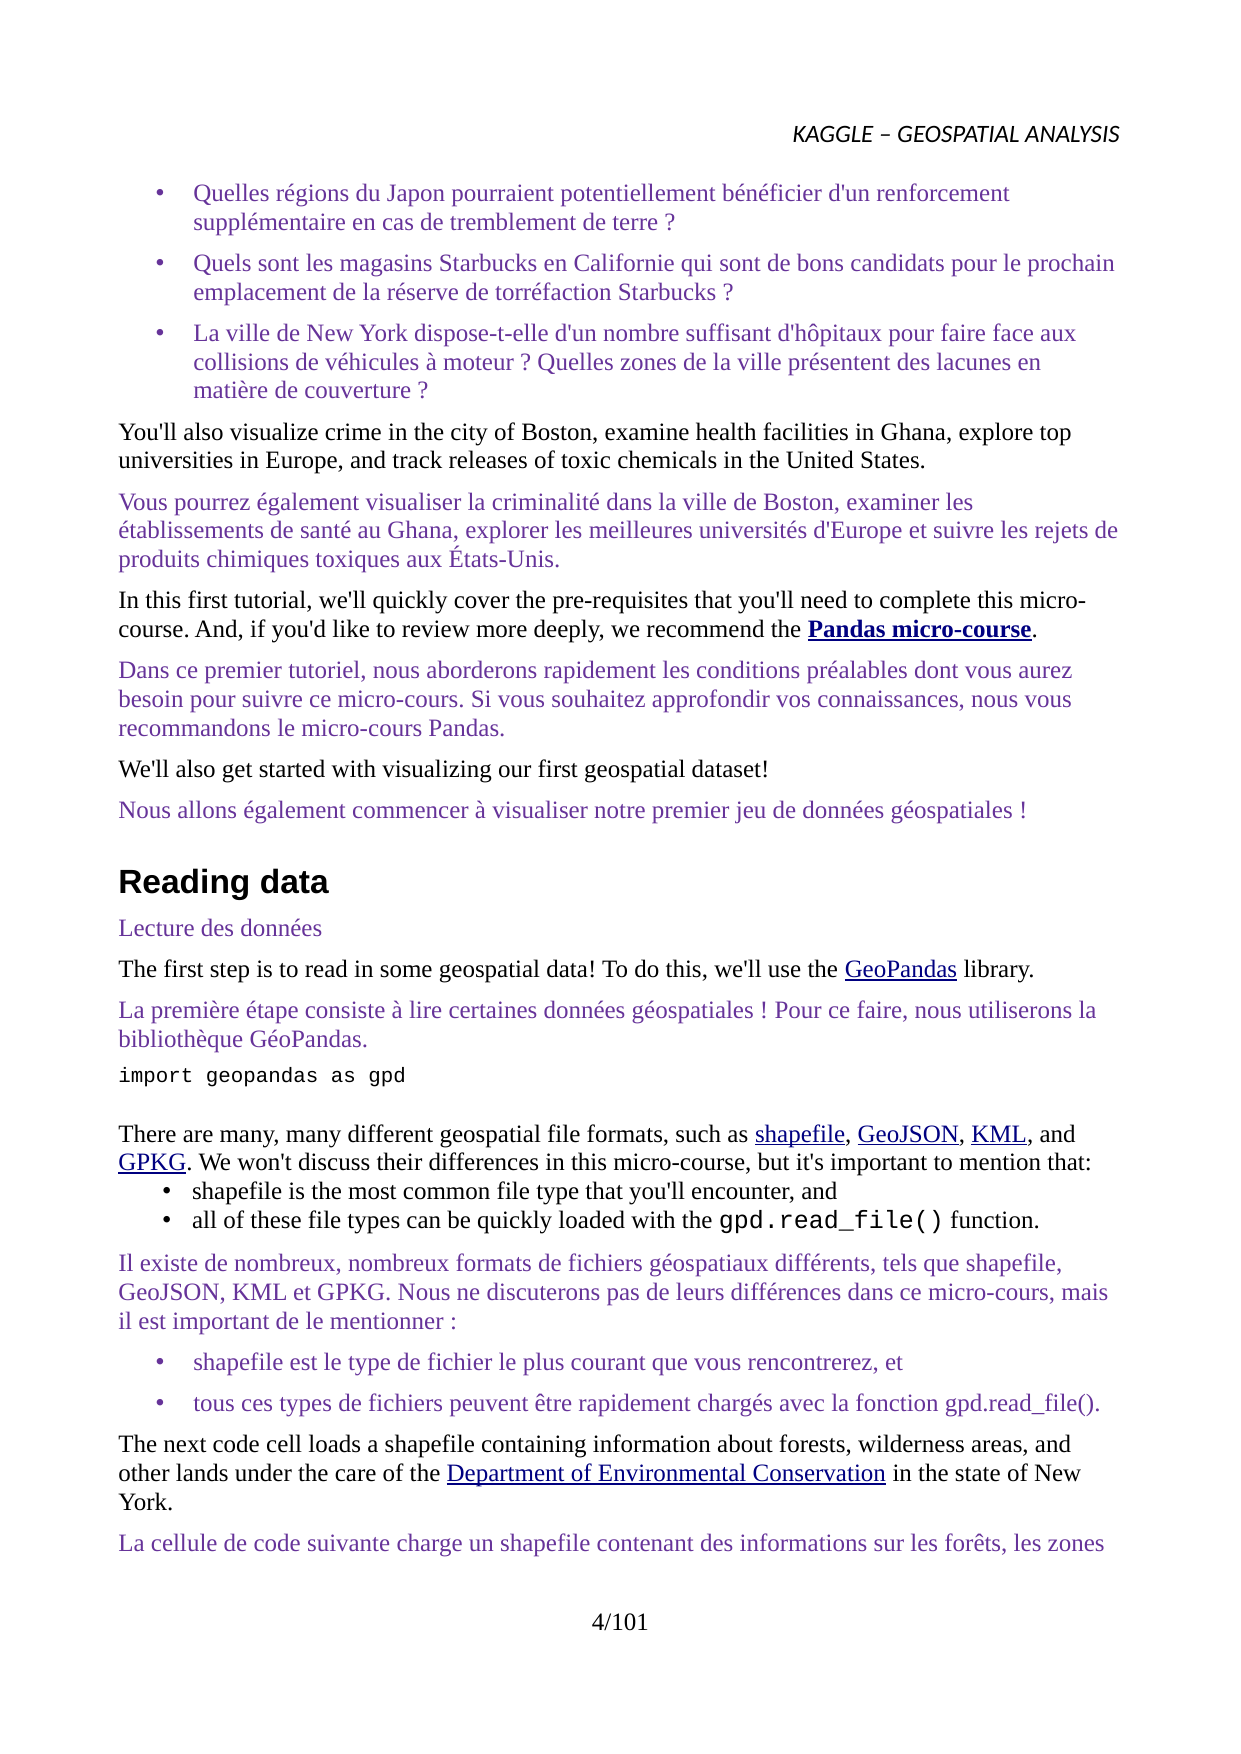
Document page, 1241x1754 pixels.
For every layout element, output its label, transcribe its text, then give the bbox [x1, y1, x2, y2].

text There are many, many different geospatial file formats, such as shapefile, GeoJSON, KML, and GPKG. We won't discuss their differences in this micro-course, but it's important to mention that: [118, 1119, 1122, 1176]
text You'll also visualize crime in the city of Boston, examine health facilities in Ghana, explore top universities in Europe, and track releases of toxic chemicals in the United States. [118, 417, 1122, 474]
list Quels sont les magasins Starbucks en Californie qui sont de bons candidats pour le prochain emplacement de la réserve de torréfaction Starbucks ? [156, 248, 1122, 306]
text Dans ce premier tutoriel, nous aborderons rapidement les conditions préalables dont vous aurez besoin pour suivre ce micro-cours. Si vous souhaitez approfondir vos connaissances, nous vous recommandons le micro-cours Pandas. [118, 656, 1122, 742]
text Il existe de nombreux, nombreux formats de fichiers géospatiaux différents, tels que shapefile, GeoJSON, KML et GPKG. Nous ne discuterons pas de leurs différences dans ce micro-cours, mais il est important de le mentionner : [118, 1248, 1122, 1334]
subtitle Reading data [118, 862, 1122, 901]
text La cellule de code suivante charge un shapefile contenant des informations sur les forêts, les zones [118, 1528, 1122, 1557]
list shapefile is the most common file type that you'll encounter, and [162, 1176, 1122, 1205]
text Vous pourrez également visualiser la criminalité dans la ville de Boston, examiner les établissements de santé au Ghana, explorer les meilleures universités d'Europe et suivre les rejets de produits chimiques toxiques aux États-Unis. [118, 487, 1122, 573]
list shapefile est le type de fichier le plus courant que vous rencontrerez, et [156, 1347, 1122, 1376]
list all of these file types can be quickly loaded with the gpd.read_file() function. [162, 1205, 1122, 1236]
text In this first tutorial, we'll quickly cover the pre-requisites that you'll need to complete this micro-course. And, if you'd like to review more deeply, we recommend the Pandas micro-course. [118, 586, 1122, 643]
text Lecture des données [118, 913, 1122, 942]
text Nous allons également commencer à visualiser notre premier jeu de données géospatiales ! [118, 796, 1122, 824]
text The next code cell loads a shapefile containing information about forests, wilderness areas, and other lands under the care of the Department of Environmental Conservation in the state of New York. [118, 1429, 1122, 1516]
list Quelles régions du Japon pourraient potentiellement bénéficier d'un renforcement supplémentaire en cas de tremblement de terre ? [156, 178, 1122, 236]
list La ville de New York dispose-t-elle d'un nombre suffisant d'hôpitaux pour faire face aux collisions de véhicules à moteur ? Quelles zones de la ville présentent des lacunes en matière de couverture ? [156, 318, 1122, 404]
text The first step is to read in some geospatial data! To do this, we'll use the GeoPandas library. [118, 954, 1122, 983]
text import geopandas as gpd [118, 1066, 1122, 1089]
text We'll also get started with visualizing our first geospatial dataset! [118, 754, 1122, 783]
list tous ces types de fichiers peuvent être rapidement chargés avec la fonction gpd.read_file(). [156, 1388, 1122, 1417]
text La première étape consiste à lire certaines données géospatiales ! Pour ce faire, nous utiliserons la bibliothèque GéoPandas. [118, 996, 1122, 1053]
